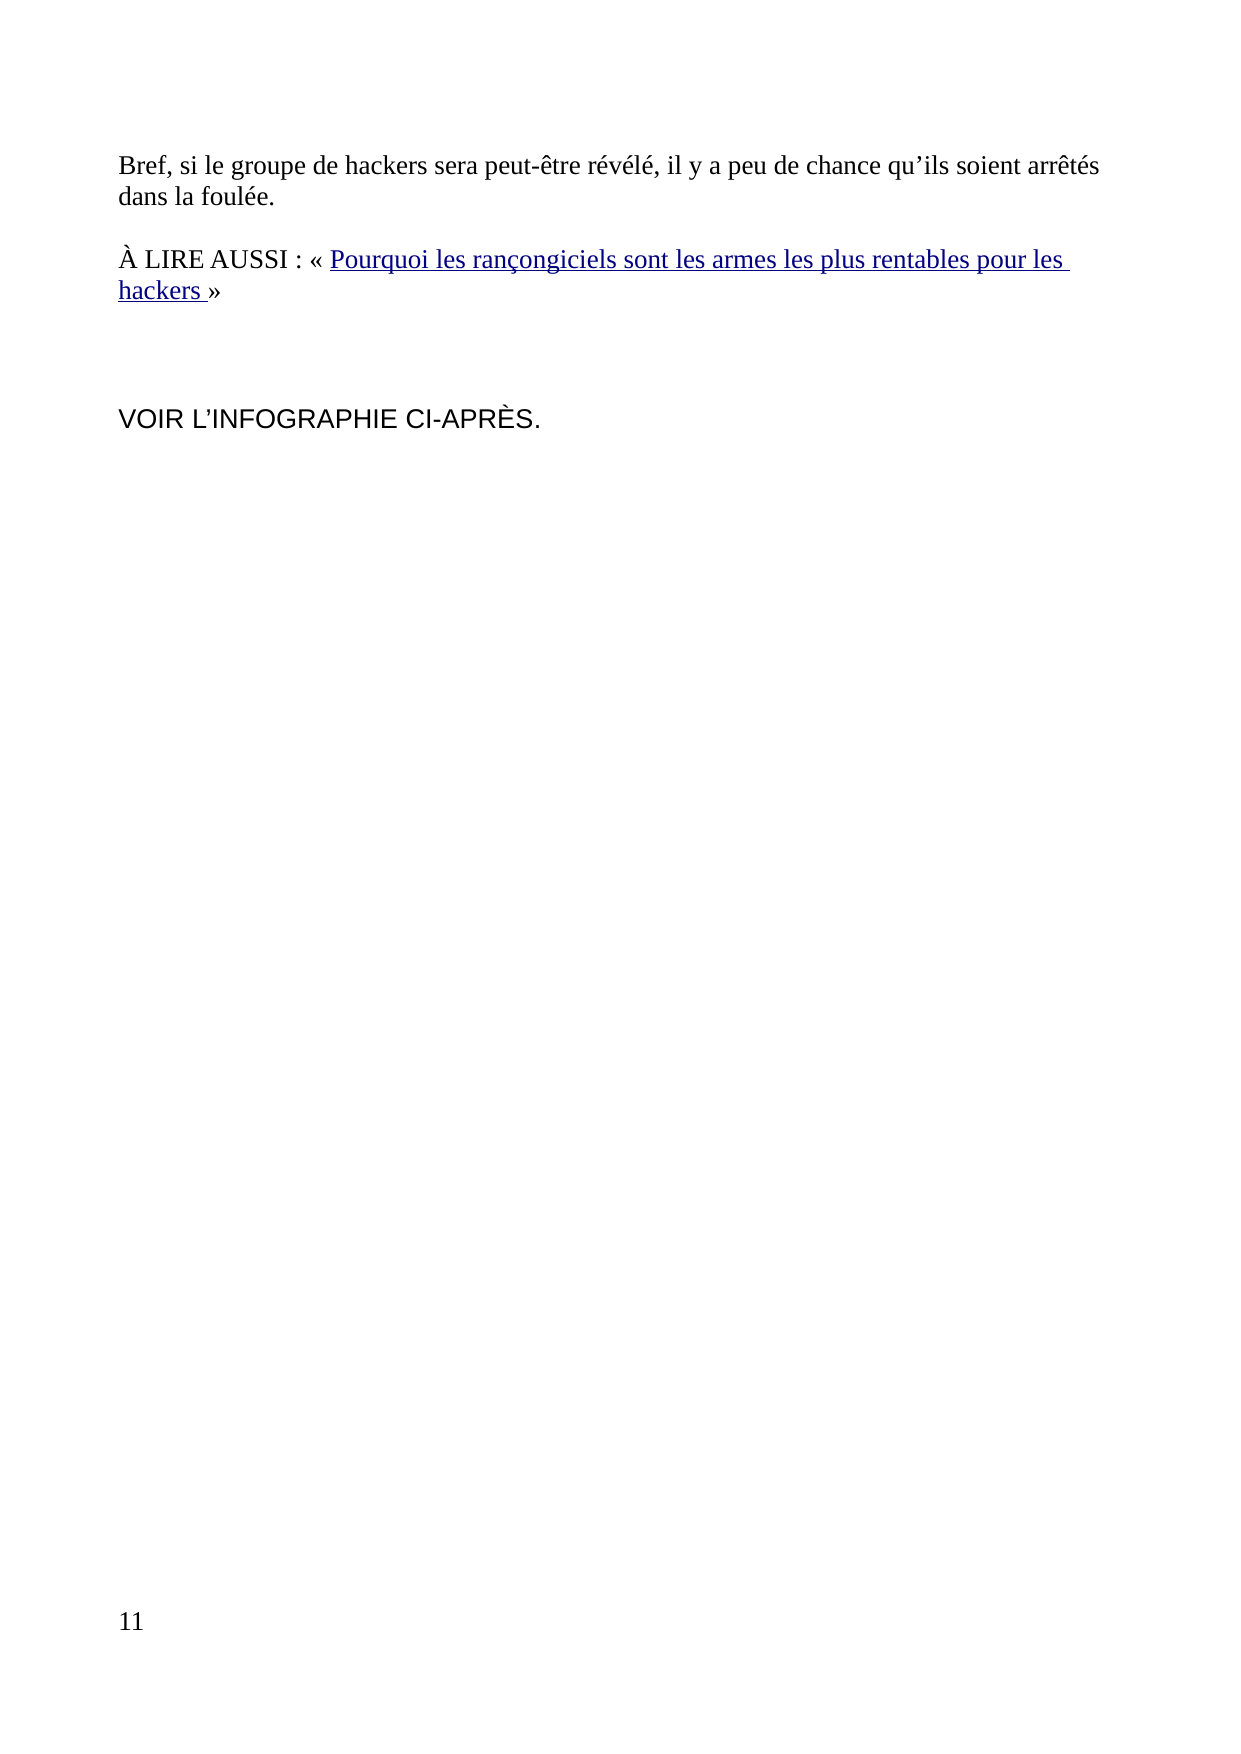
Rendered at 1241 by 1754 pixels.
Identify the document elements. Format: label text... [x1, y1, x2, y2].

text VOIR L’INFOGRAPHIE CI-APRÈS. [118, 403, 1122, 434]
text Bref, si le groupe de hackers sera peut-être révélé, il y a peu de chance qu’ils soient arrêtés dans la foulée. [118, 149, 1122, 212]
text À LIRE AUSSI : « Pourquoi les rançongiciels sont les armes les plus rentables pour les hackers » [118, 243, 1122, 305]
